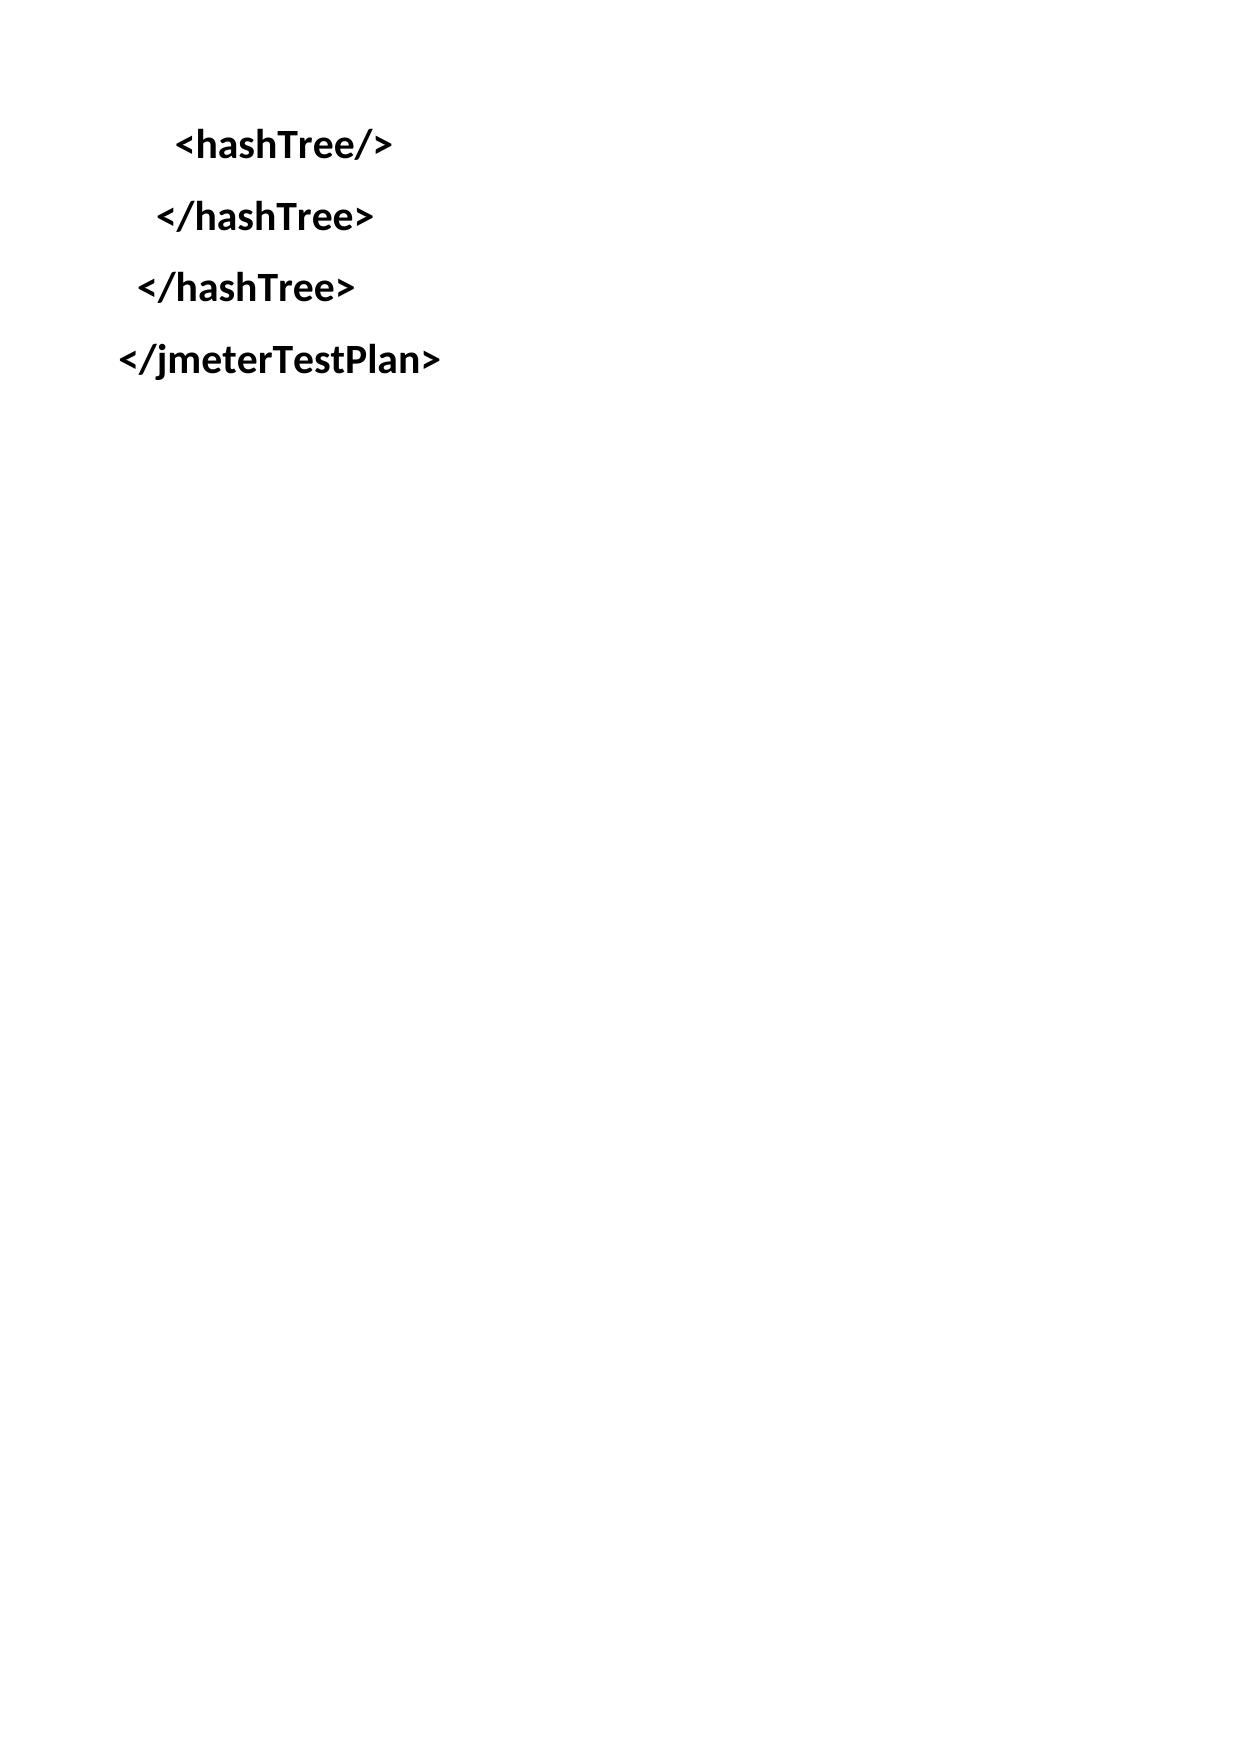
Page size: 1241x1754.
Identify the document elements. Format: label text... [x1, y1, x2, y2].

text </jmeterTestPlan> [118, 333, 1122, 384]
text </hashTree> [118, 190, 1122, 241]
text <hashTree/> [118, 118, 1122, 169]
text </hashTree> [118, 261, 1122, 312]
